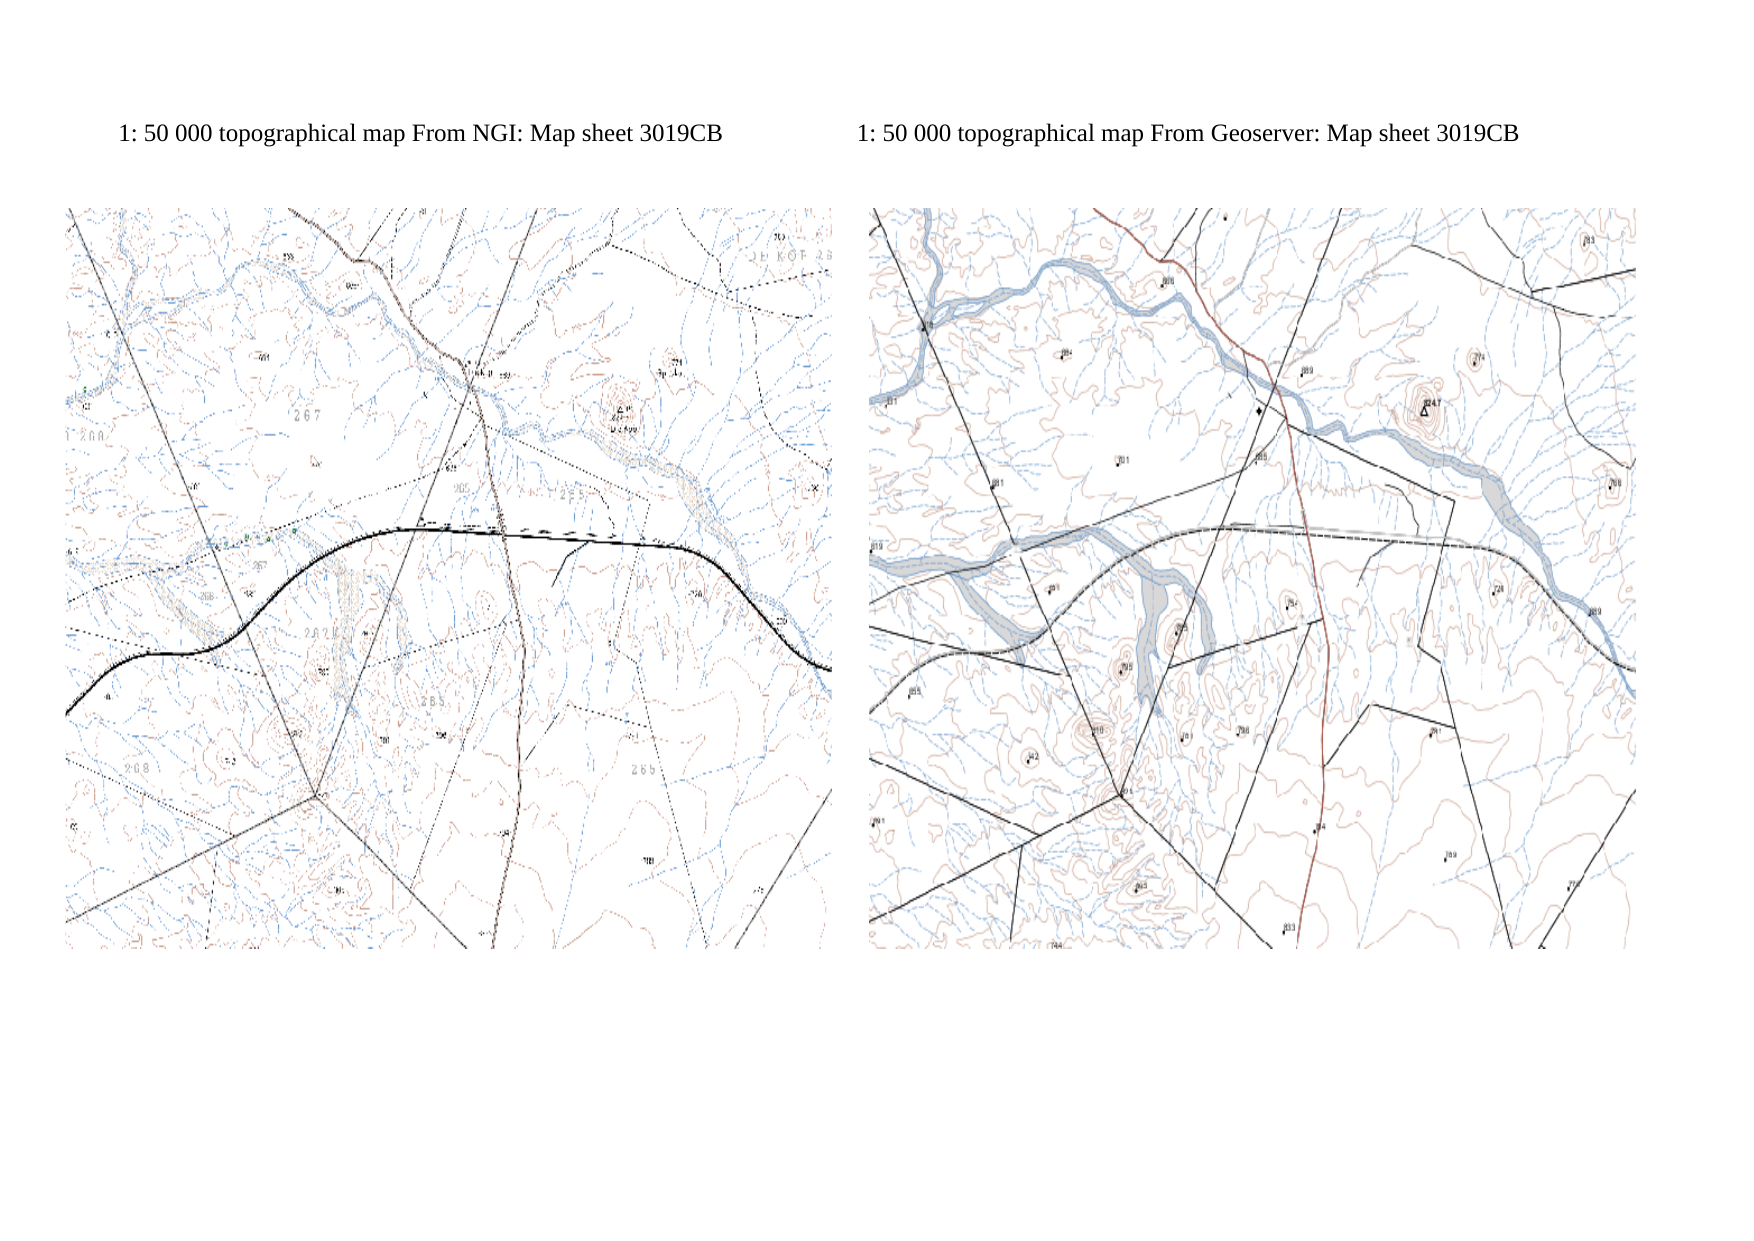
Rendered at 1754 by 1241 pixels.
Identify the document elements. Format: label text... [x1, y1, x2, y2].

picture [869, 208, 1637, 949]
picture [65, 208, 833, 949]
text 1: 50 000 topographical map From NGI: Map sheet 3019CB 1: 50 000 topographical map From Geoserver: Map sheet 3019CB [118, 118, 1636, 147]
